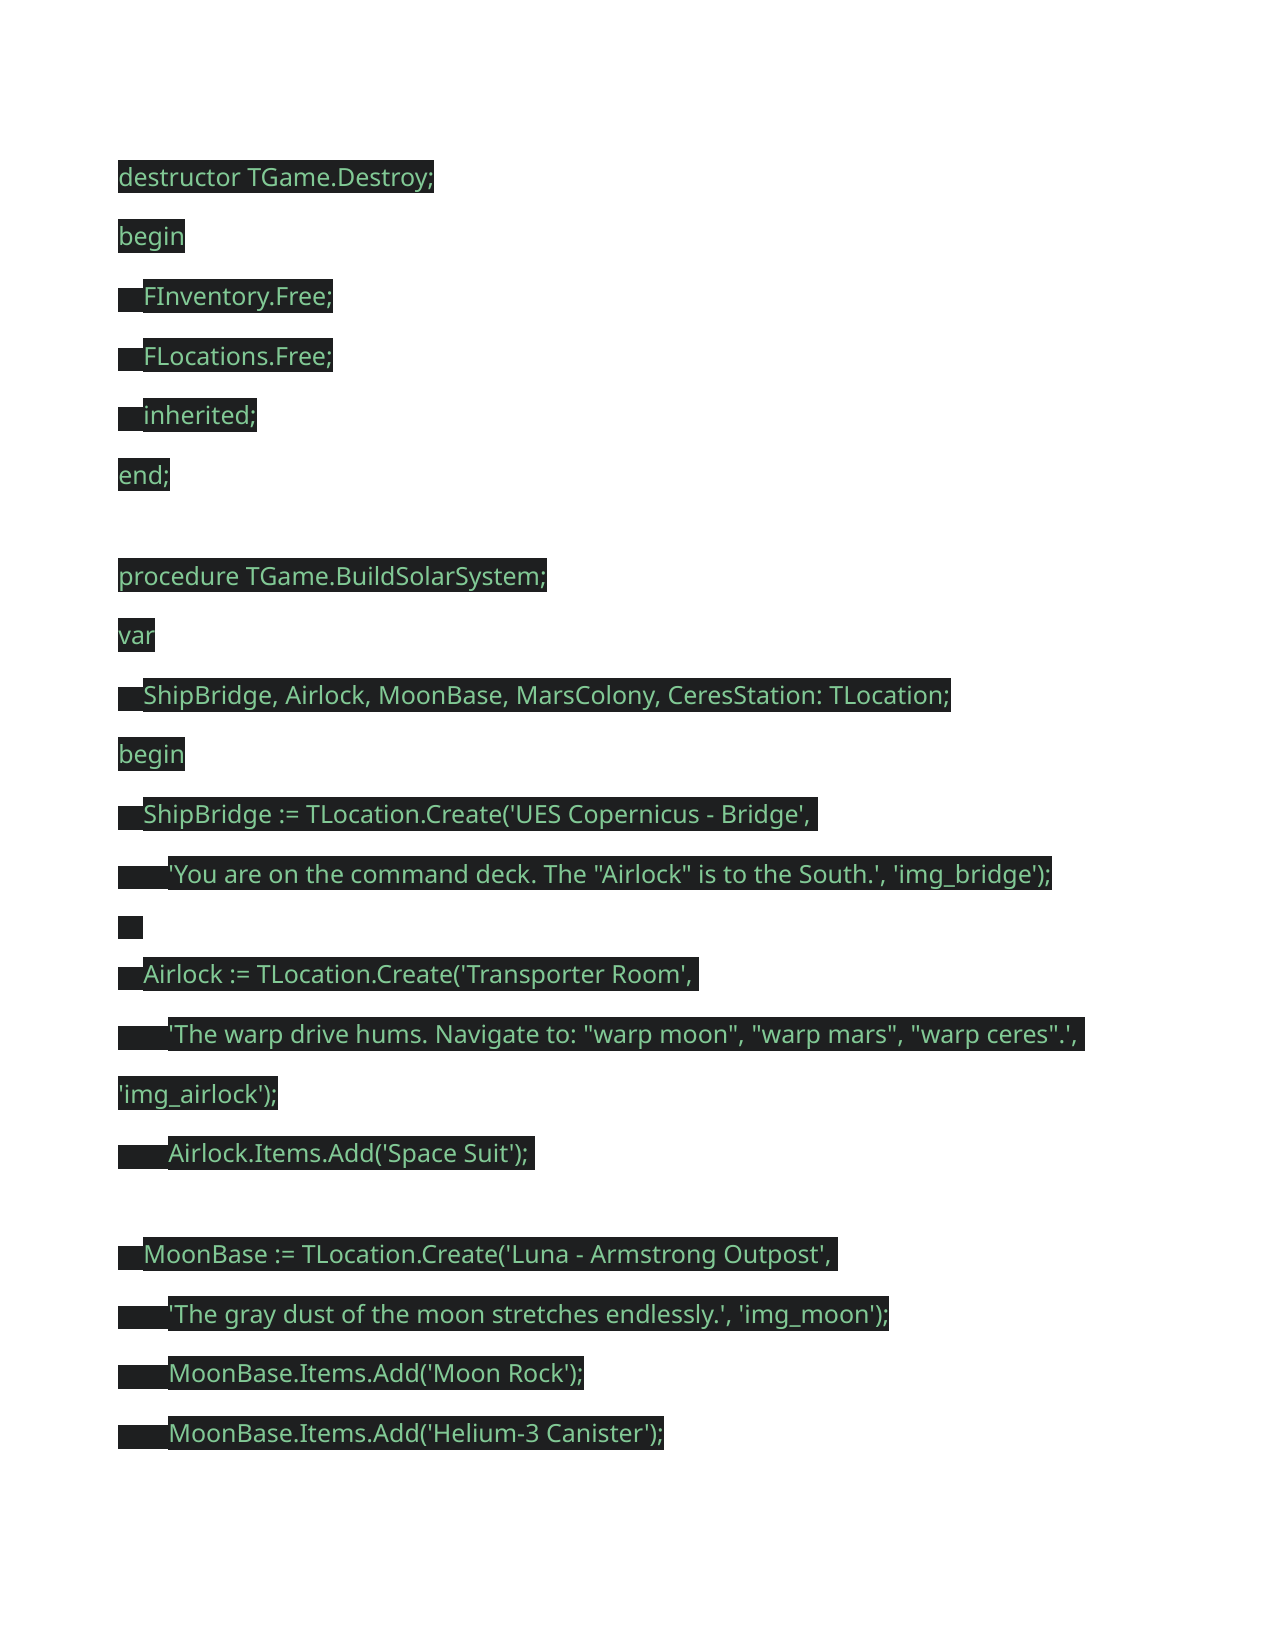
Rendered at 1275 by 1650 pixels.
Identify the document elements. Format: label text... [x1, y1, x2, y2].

text MoonBase.Items.Add('Helium-3 Canister'); [118, 1416, 1157, 1450]
text inherited; [118, 398, 1157, 432]
text FLocations.Free; [118, 338, 1157, 372]
text procedure TGame.BuildSolarSystem; [118, 558, 1157, 592]
text var [118, 618, 1157, 652]
text destructor TGame.Destroy; [118, 159, 1157, 193]
text Airlock.Items.Add('Space Suit'); [118, 1136, 1157, 1170]
text 'You are on the command deck. The "Airlock" is to the South.', 'img_bridge'); [118, 856, 1157, 890]
text ShipBridge := TLocation.Create('UES Copernicus - Bridge', [118, 797, 1157, 831]
text begin [118, 219, 1157, 253]
text MoonBase := TLocation.Create('Luna - Armstrong Outpost', [118, 1237, 1157, 1271]
text 'The warp drive hums. Navigate to: "warp moon", "warp mars", "warp ceres".', 'img_airlock'); [118, 1017, 1157, 1110]
text 'The gray dust of the moon stretches endlessly.', 'img_moon'); [118, 1296, 1157, 1331]
text MoonBase.Items.Add('Moon Rock'); [118, 1356, 1157, 1390]
text Airlock := TLocation.Create('Transporter Room', [118, 957, 1157, 991]
text end; [118, 457, 1157, 491]
text FInventory.Free; [118, 279, 1157, 313]
text ShipBridge, Airlock, MoonBase, MarsColony, CeresStation: TLocation; [118, 677, 1157, 712]
text begin [118, 737, 1157, 771]
